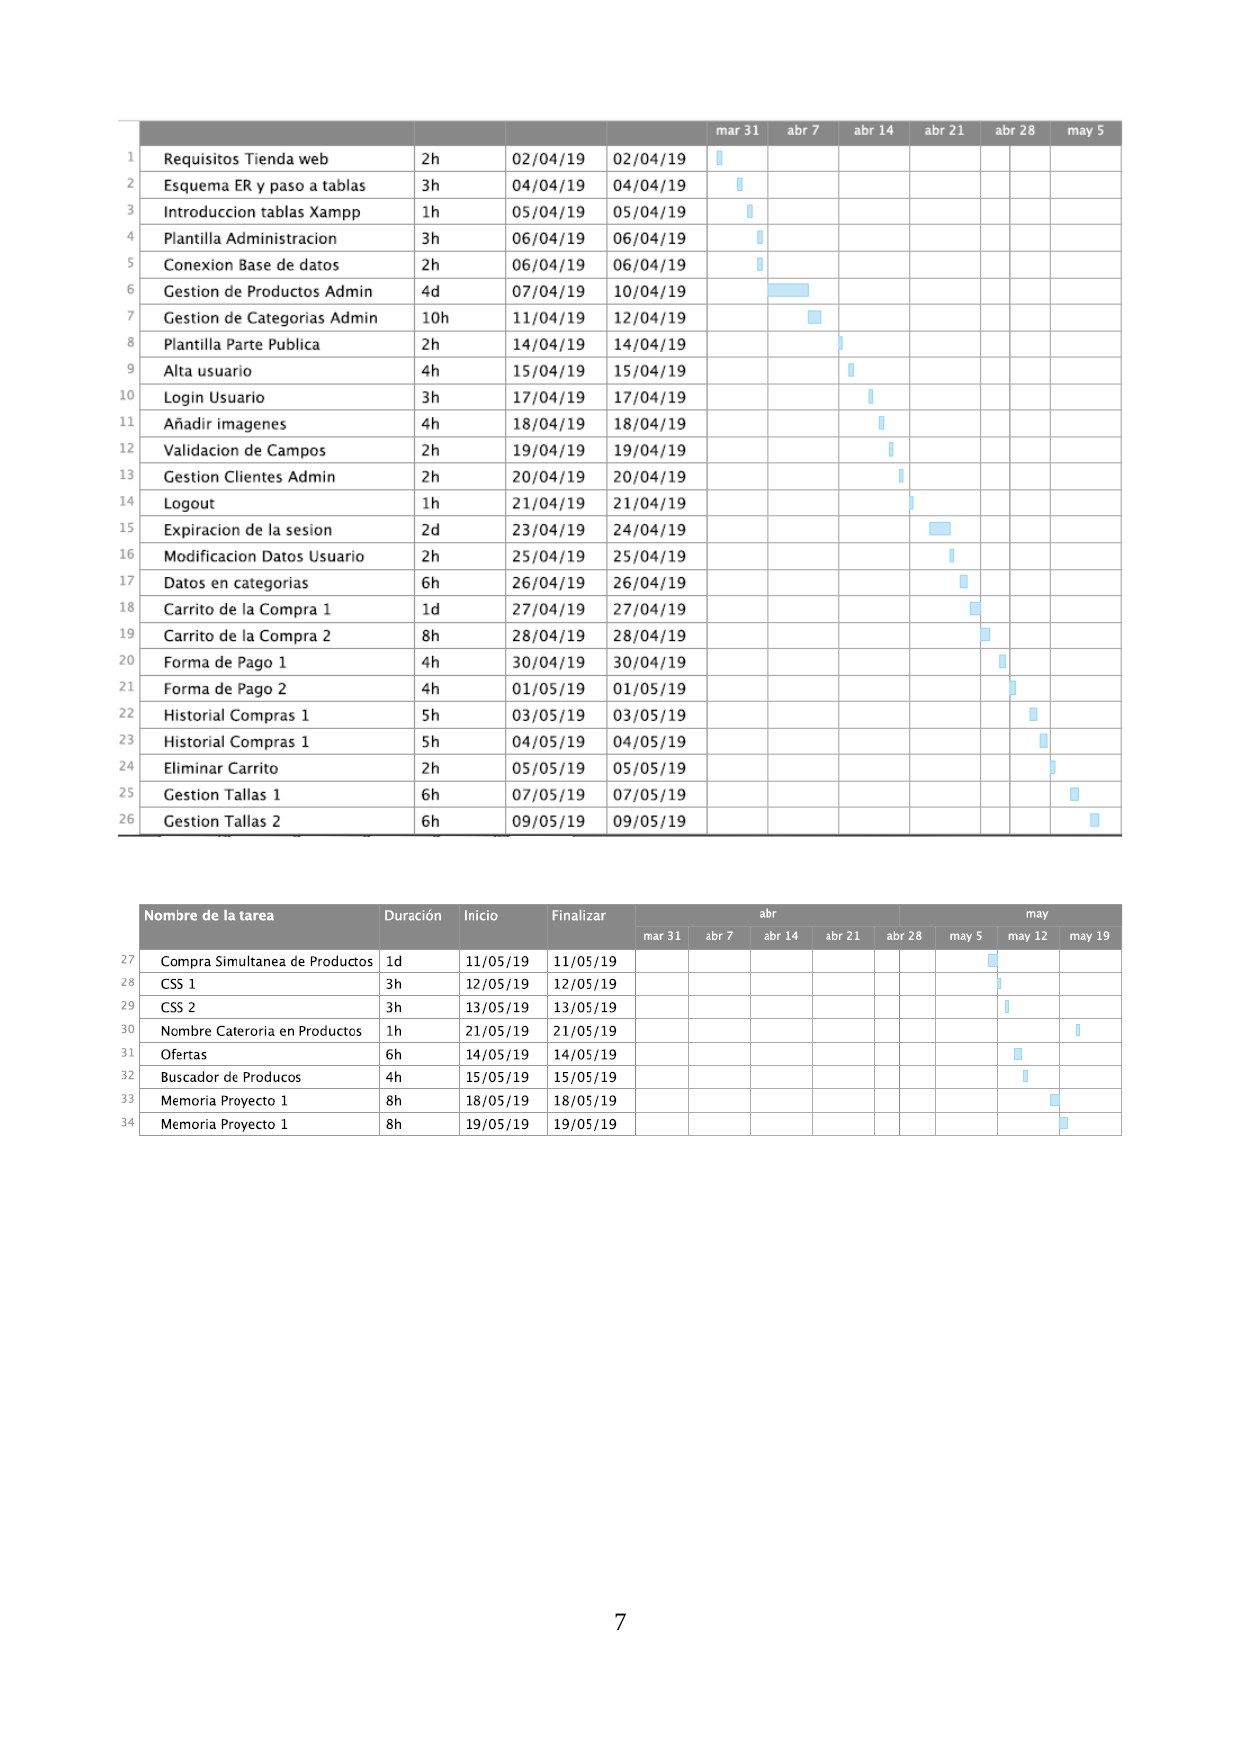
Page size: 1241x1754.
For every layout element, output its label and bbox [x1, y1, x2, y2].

picture [118, 118, 1123, 837]
picture [118, 896, 1123, 1146]
